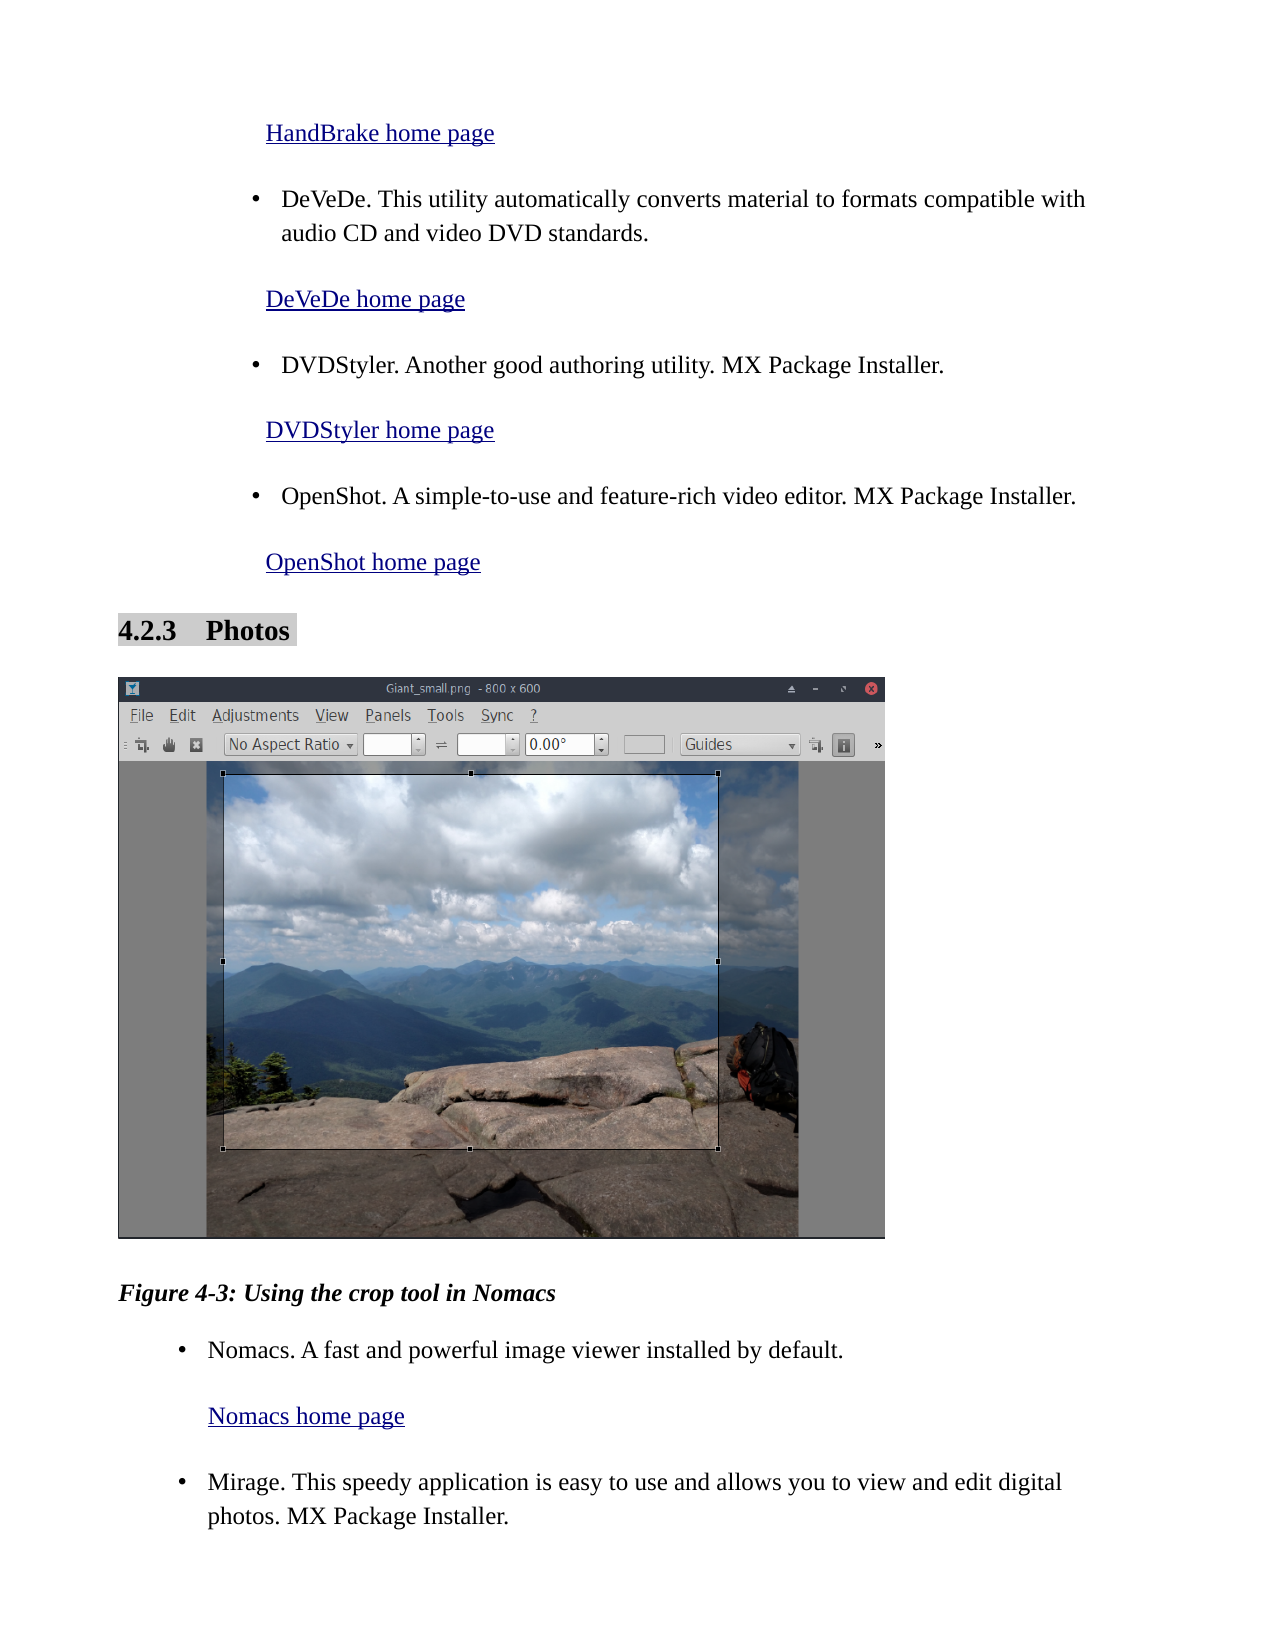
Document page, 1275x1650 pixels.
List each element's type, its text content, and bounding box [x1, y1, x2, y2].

list DVDStyler. Another good authoring utility. MX Package Installer. [252, 350, 1141, 378]
text Nomacs home page [134, 1401, 1141, 1430]
list Nomacs. A fast and powerful image viewer installed by default. [178, 1335, 1141, 1364]
list OpenShot home page [236, 547, 1157, 576]
list Mirage. This speedy application is easy to use and allows you to view and edit digital photos. MX Package Installer. [178, 1467, 1141, 1530]
list OpenShot. A simple-to-use and feature-rich video editor. MX Package Installer. [252, 481, 1141, 510]
list DeVeDe. This utility automatically converts material to formats compatible with audio CD and video DVD standards. [252, 184, 1141, 247]
list HandBrake home page [236, 118, 1157, 147]
subtitle 4.2.3 Photos [297, 613, 1157, 646]
list DVDStyler home page [236, 416, 1157, 444]
picture [118, 677, 885, 1239]
list DeVeDe home page [236, 284, 1157, 313]
text Figure 4-3: Using the crop tool in Nomacs [118, 1278, 1157, 1307]
